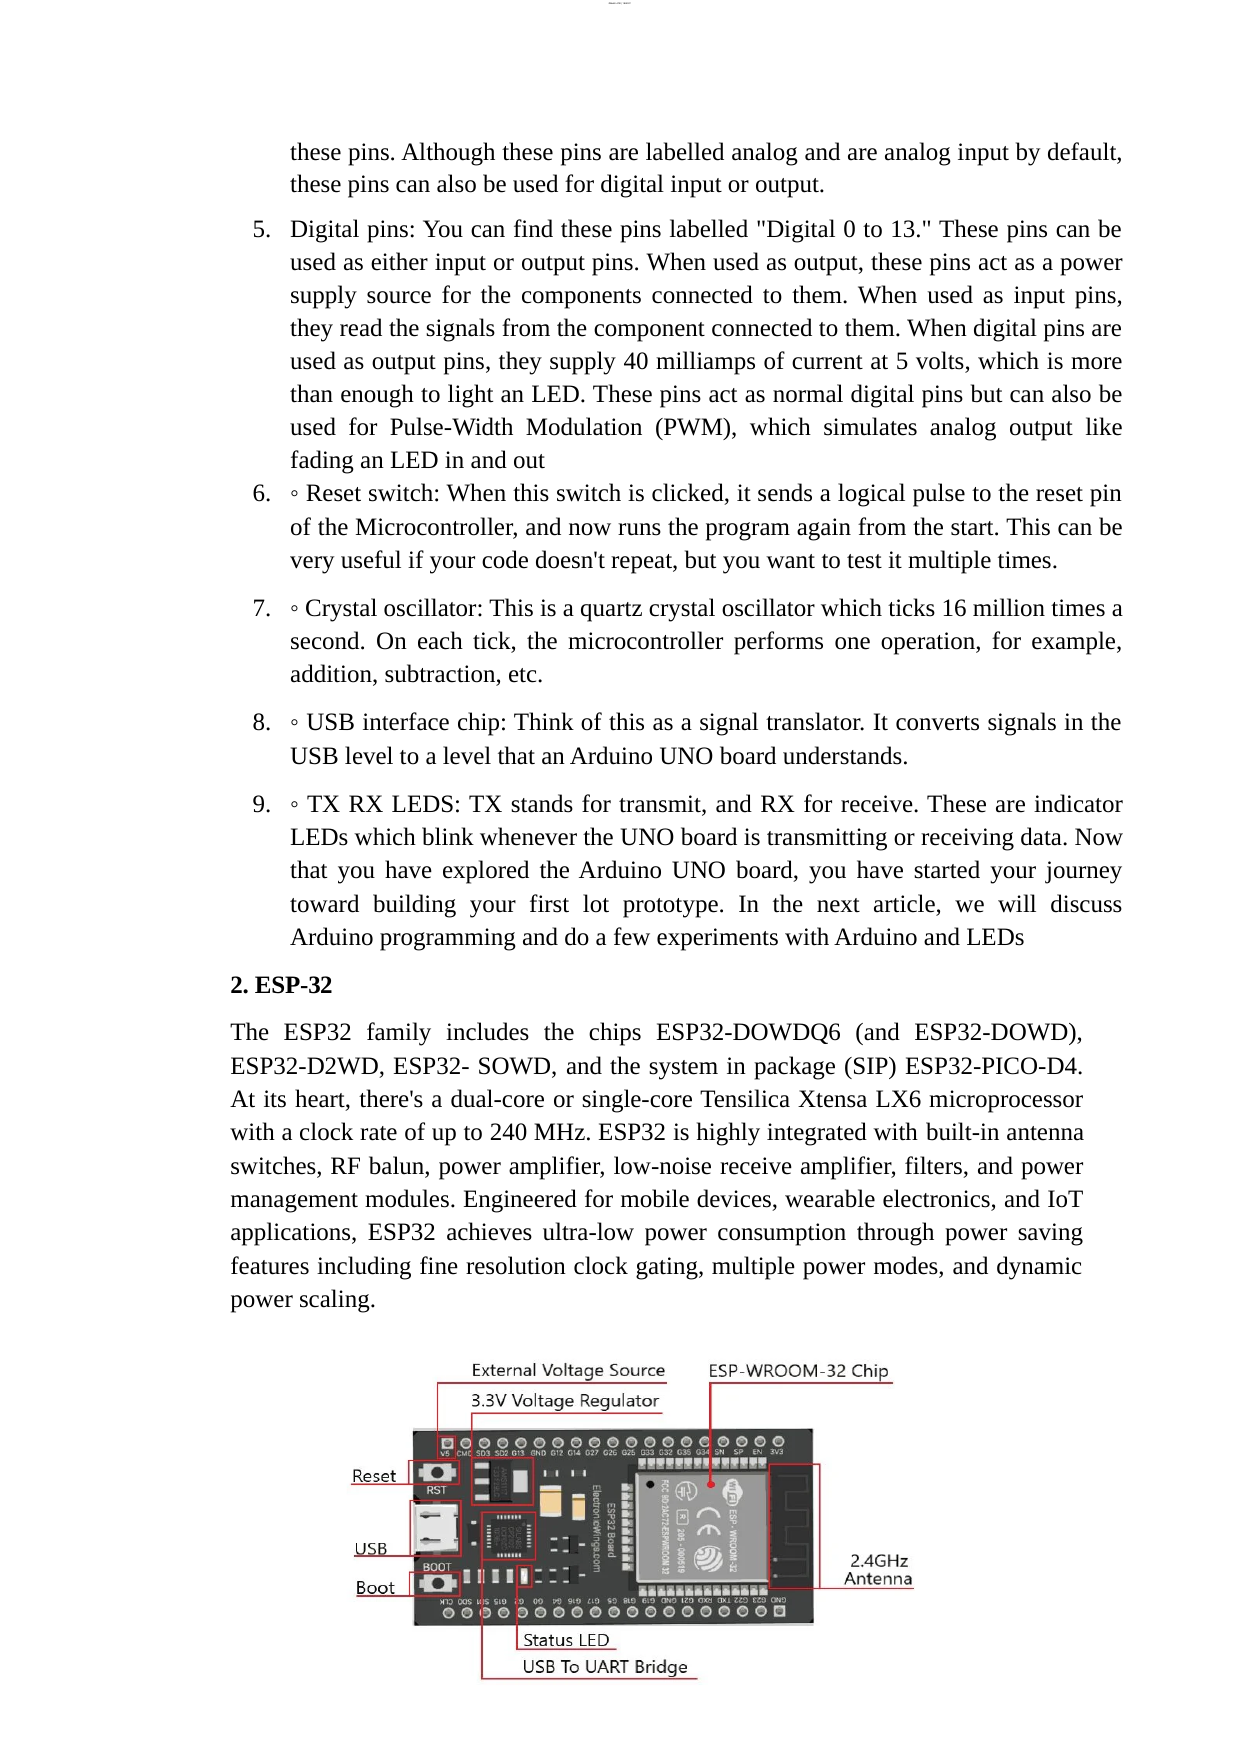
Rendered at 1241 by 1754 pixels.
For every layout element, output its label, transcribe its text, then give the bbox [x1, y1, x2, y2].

list ◦ Reset switch: When this switch is clicked, it sends a logical pulse to the reset pin of the Microcontroller, and now runs the program again from the start. This can be very useful if your code doesn't repeat, but you want to test it multiple times. [252, 478, 1123, 574]
list ◦ Crystal oscillator: This is a quartz crystal oscillator which ticks 16 million times a second. On each tick, the microcontroller performs one operation, for example, addition, subtraction, etc. [252, 593, 1123, 688]
list these pins. Although these pins are labelled analog and are analog input by default, these pins can also be used for digital input or output. [252, 137, 1123, 198]
picture [346, 1353, 916, 1688]
list Digital pins: You can find these pins labelled "Digital 0 to 13." These pins can be used as either input or output pins. When used as output, these pins act as a power supply source for the components connected to them. When used as input pins, they read the signals from the component connected to them. When digital pins are used as output pins, they supply 40 milliamps of current at 5 volts, which is more than enough to light an LED. These pins act as normal digital pins but can also be used for Pulse-Width Modulation (PWM), which simulates analog output like fading an LED in and out [252, 214, 1123, 474]
subtitle 2. ESP-32 [230, 970, 1123, 999]
text The ESP32 family includes the chips ESP32-DOWDQ6 (and ESP32-DOWD), ESP32-D2WD, ESP32- SOWD, and the system in package (SIP) ESP32-PICO-D4. At its heart, there's a dual-core or single-core Tensilica Xtensa LX6 microprocessor with a clock rate of up to 240 MHz. ESP32 is highly integrated with built-in antenna switches, RF balun, power amplifier, low-noise receive amplifier, filters, and power management modules. Engineered for mobile devices, wearable electronics, and IoT applications, ESP32 achieves ultra-low power consumption through power saving features including fine resolution clock gating, multiple power modes, and dynamic power scaling. [230, 1017, 1084, 1313]
list ◦ TX RX LEDS: TX stands for transmit, and RX for receive. These are indicator LEDs which blink whenever the UNO board is transmitting or receiving data. Now that you have explored the Arduino UNO board, you have started your journey toward building your first lot prototype. In the next article, we will discuss Arduino programming and do a few experiments with Arduino and LEDs [252, 789, 1123, 951]
list ◦ USB interface chip: Think of this as a signal translator. It converts signals in the USB level to a level that an Arduino UNO board understands. [252, 707, 1123, 769]
